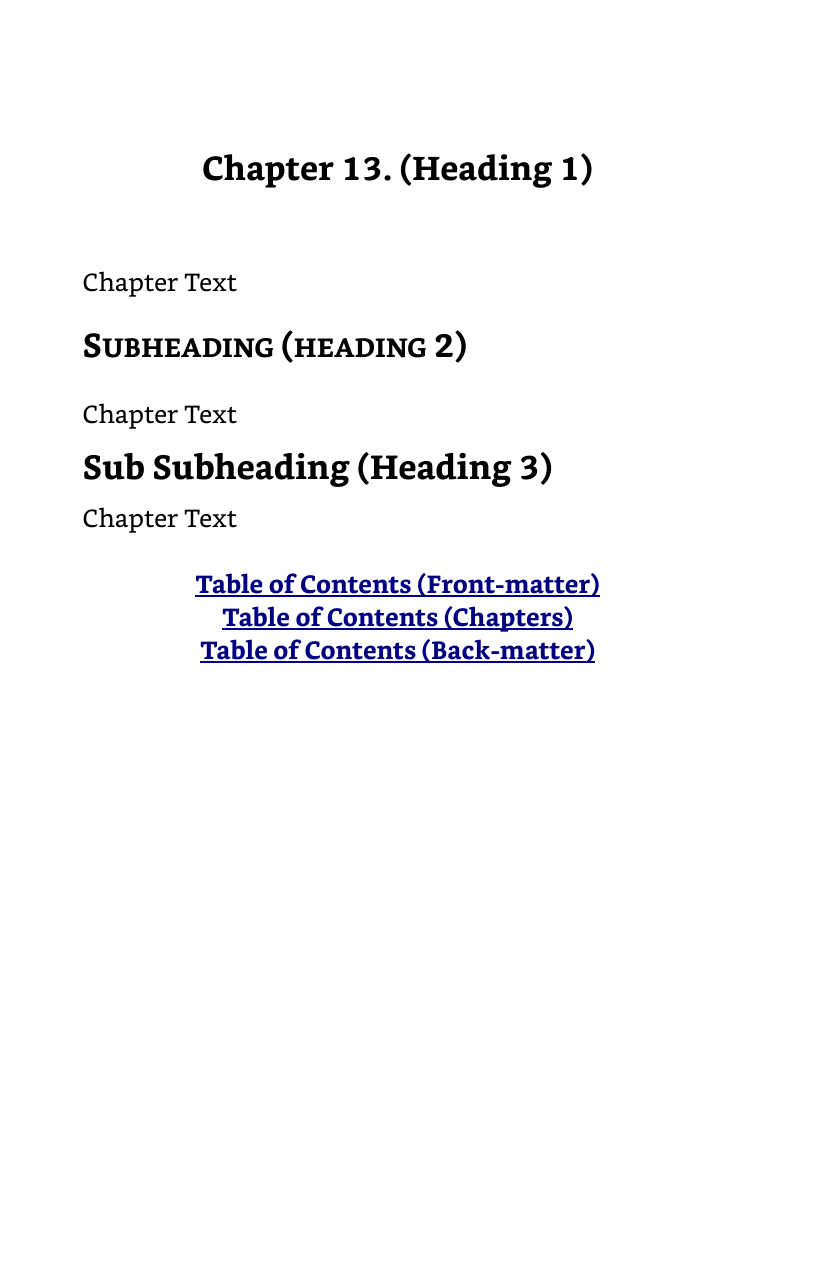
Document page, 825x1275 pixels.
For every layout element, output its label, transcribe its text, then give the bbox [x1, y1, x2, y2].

text Chapter Text [82, 264, 712, 297]
subtitle Subheading (heading 2) [82, 322, 712, 366]
text Table of Contents (Front-matter) [82, 567, 712, 600]
text Chapter Text [82, 397, 712, 429]
text Table of Contents (Back-matter) [82, 633, 712, 666]
text Table of Contents (Chapters) [82, 600, 712, 633]
subtitle Chapter 13. (Heading 1) [82, 146, 712, 189]
text Chapter Text [82, 501, 712, 534]
subtitle Sub Subheading (Heading 3) [82, 444, 712, 488]
